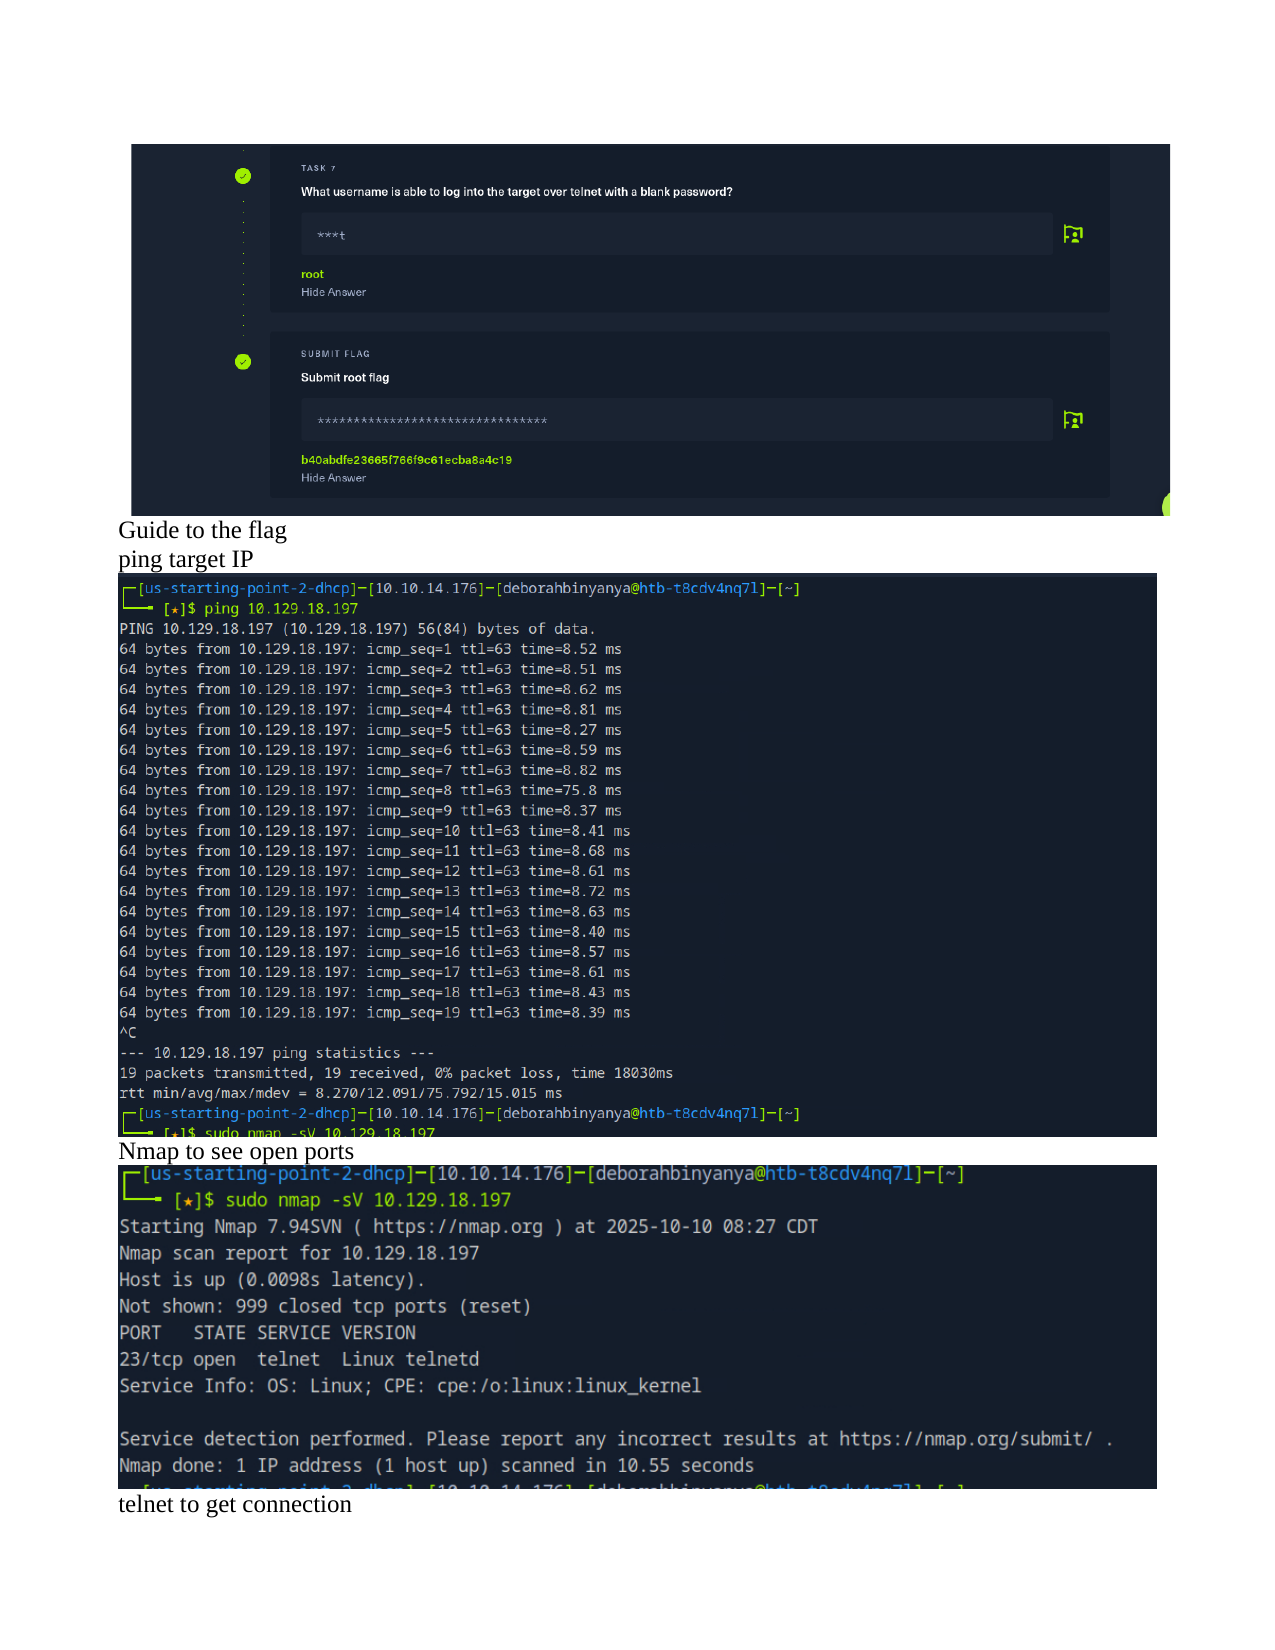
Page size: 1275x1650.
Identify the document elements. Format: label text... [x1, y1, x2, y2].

text Nmap to see open ports [118, 1137, 1157, 1165]
text Guide to the flag [118, 118, 1157, 544]
picture [118, 573, 1157, 1137]
text ping target IP [118, 544, 1157, 573]
picture [118, 1165, 1157, 1489]
picture [131, 144, 1171, 516]
text telnet to get connection [118, 1489, 1157, 1518]
